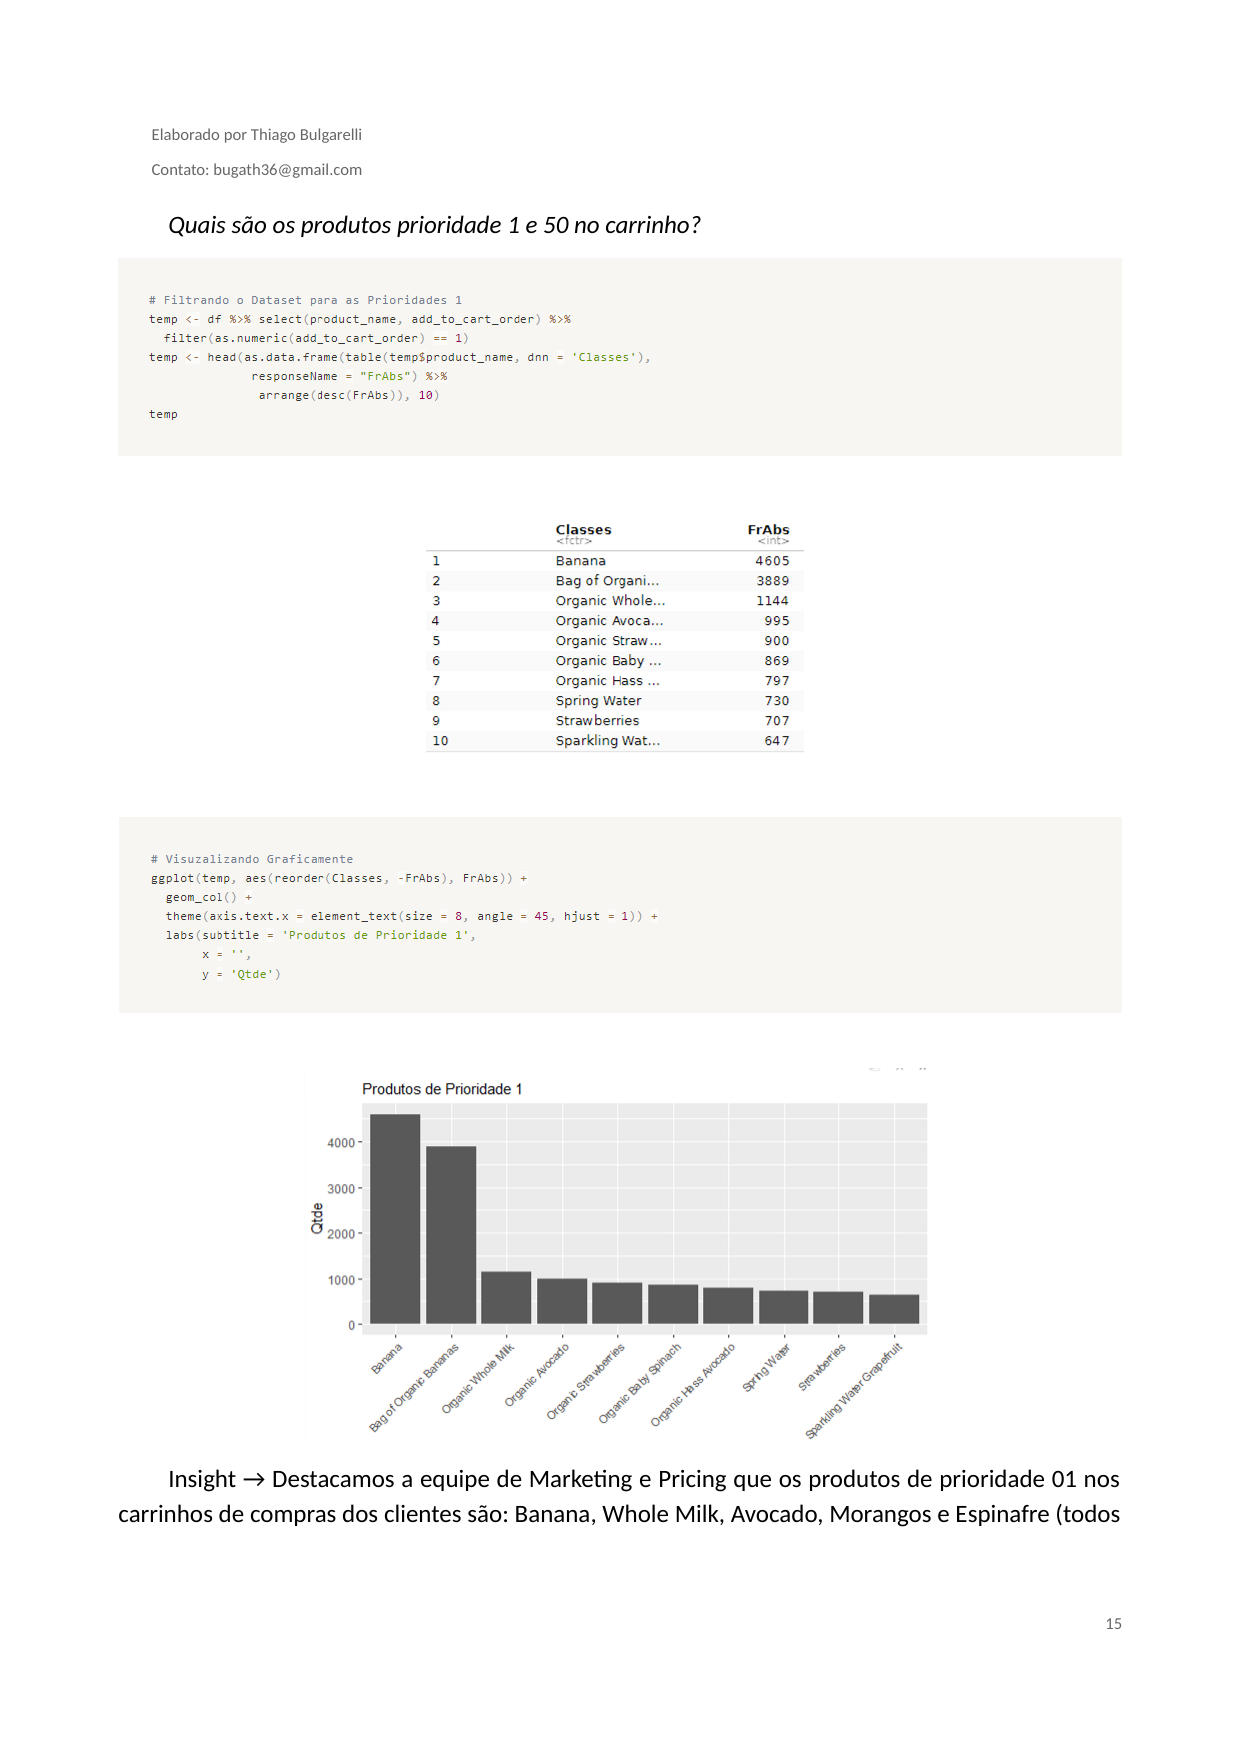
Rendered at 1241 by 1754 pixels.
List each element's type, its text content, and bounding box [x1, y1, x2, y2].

text Quais são os produtos prioridade 1 e 50 no carrinho? [118, 209, 1122, 239]
text Insight → Destacamos a equipe de Marketing e Pricing que os produtos de prioridade 01 nos carrinhos de compras dos clientes são: Banana, Whole Milk, Avocado, Morangos e Espinafre (todos [118, 1463, 1122, 1529]
picture [302, 1066, 938, 1443]
picture [118, 817, 1123, 1013]
picture [118, 258, 1123, 459]
